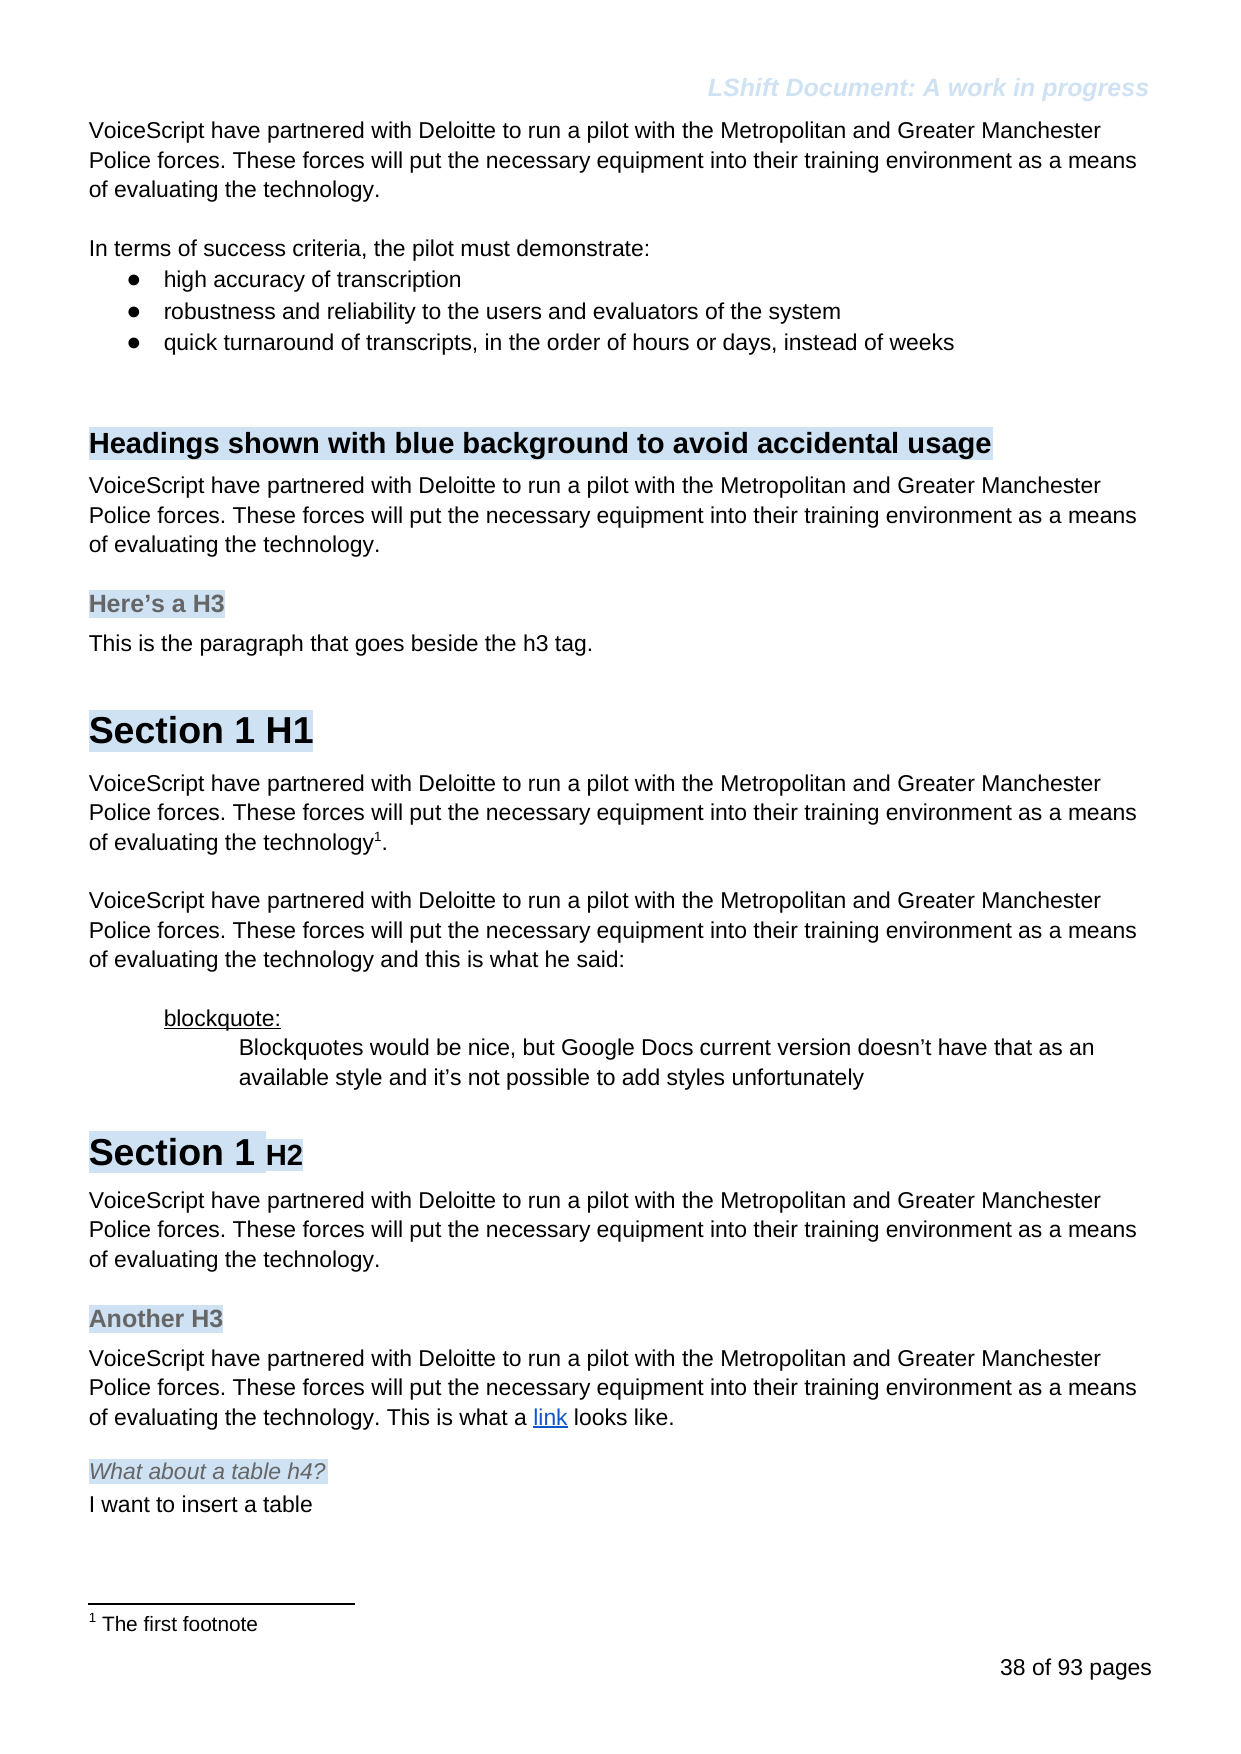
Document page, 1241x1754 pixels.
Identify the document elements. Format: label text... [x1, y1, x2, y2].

subtitle Here’s a H3 [225, 590, 1152, 618]
text VoiceScript have partnered with Deloitte to run a pilot with the Metropolitan and Greater Manchester Police forces. These forces will put the necessary equipment into their training environment as a means of evaluating the technology and this is what he said: [88, 888, 1152, 972]
text VoiceScript have partnered with Deloitte to run a pilot with the Metropolitan and Greater Manchester Police forces. These forces will put the necessary equipment into their training environment as a means of evaluating the technology. [88, 118, 1152, 202]
text In terms of success criteria, the pilot must demonstrate: [88, 236, 1152, 261]
subtitle What about a table h4? [88, 1458, 1152, 1484]
subtitle Another H3 [223, 1305, 1152, 1333]
subtitle Section 1 H2 [266, 1131, 1152, 1173]
text VoiceScript have partnered with Deloitte to run a pilot with the Metropolitan and Greater Manchester Police forces. These forces will put the necessary equipment into their training environment as a means of evaluating the technology. [88, 473, 1152, 557]
text I want to insert a table [88, 1492, 1152, 1518]
text The first footnote [88, 1610, 1152, 1636]
text VoiceScript have partnered with Deloitte to run a pilot with the Metropolitan and Greater Manchester Police forces. These forces will put the necessary equipment into their training environment as a means of evaluating the technology. This is what a link looks like. [88, 1345, 1152, 1430]
subtitle Section 1 H1 [313, 710, 1152, 752]
text Blockquotes would be nice, but Google Docs current version doesn’t have that as an available style and it’s not possible to add styles unfortunately [238, 1035, 1152, 1090]
text This is the paragraph that goes beside the h3 tag. [88, 631, 1152, 656]
list robustness and reliability to the users and evaluators of the system [126, 297, 1152, 324]
text blockquote: [163, 1006, 1152, 1031]
subtitle Headings shown with blue background to avoid accidental usage [993, 427, 1152, 460]
list high accuracy of transcription [126, 265, 1152, 293]
list quick turnaround of transcripts, in the order of hours or days, instead of weeks [126, 328, 1152, 356]
text VoiceScript have partnered with Deloitte to run a pilot with the Metropolitan and Greater Manchester Police forces. These forces will put the necessary equipment into their training environment as a means of evaluating the technology. [88, 1188, 1152, 1272]
text VoiceScript have partnered with Deloitte to run a pilot with the Metropolitan and Greater Manchester Police forces. These forces will put the necessary equipment into their training environment as a means of evaluating the technology. [88, 771, 1152, 855]
